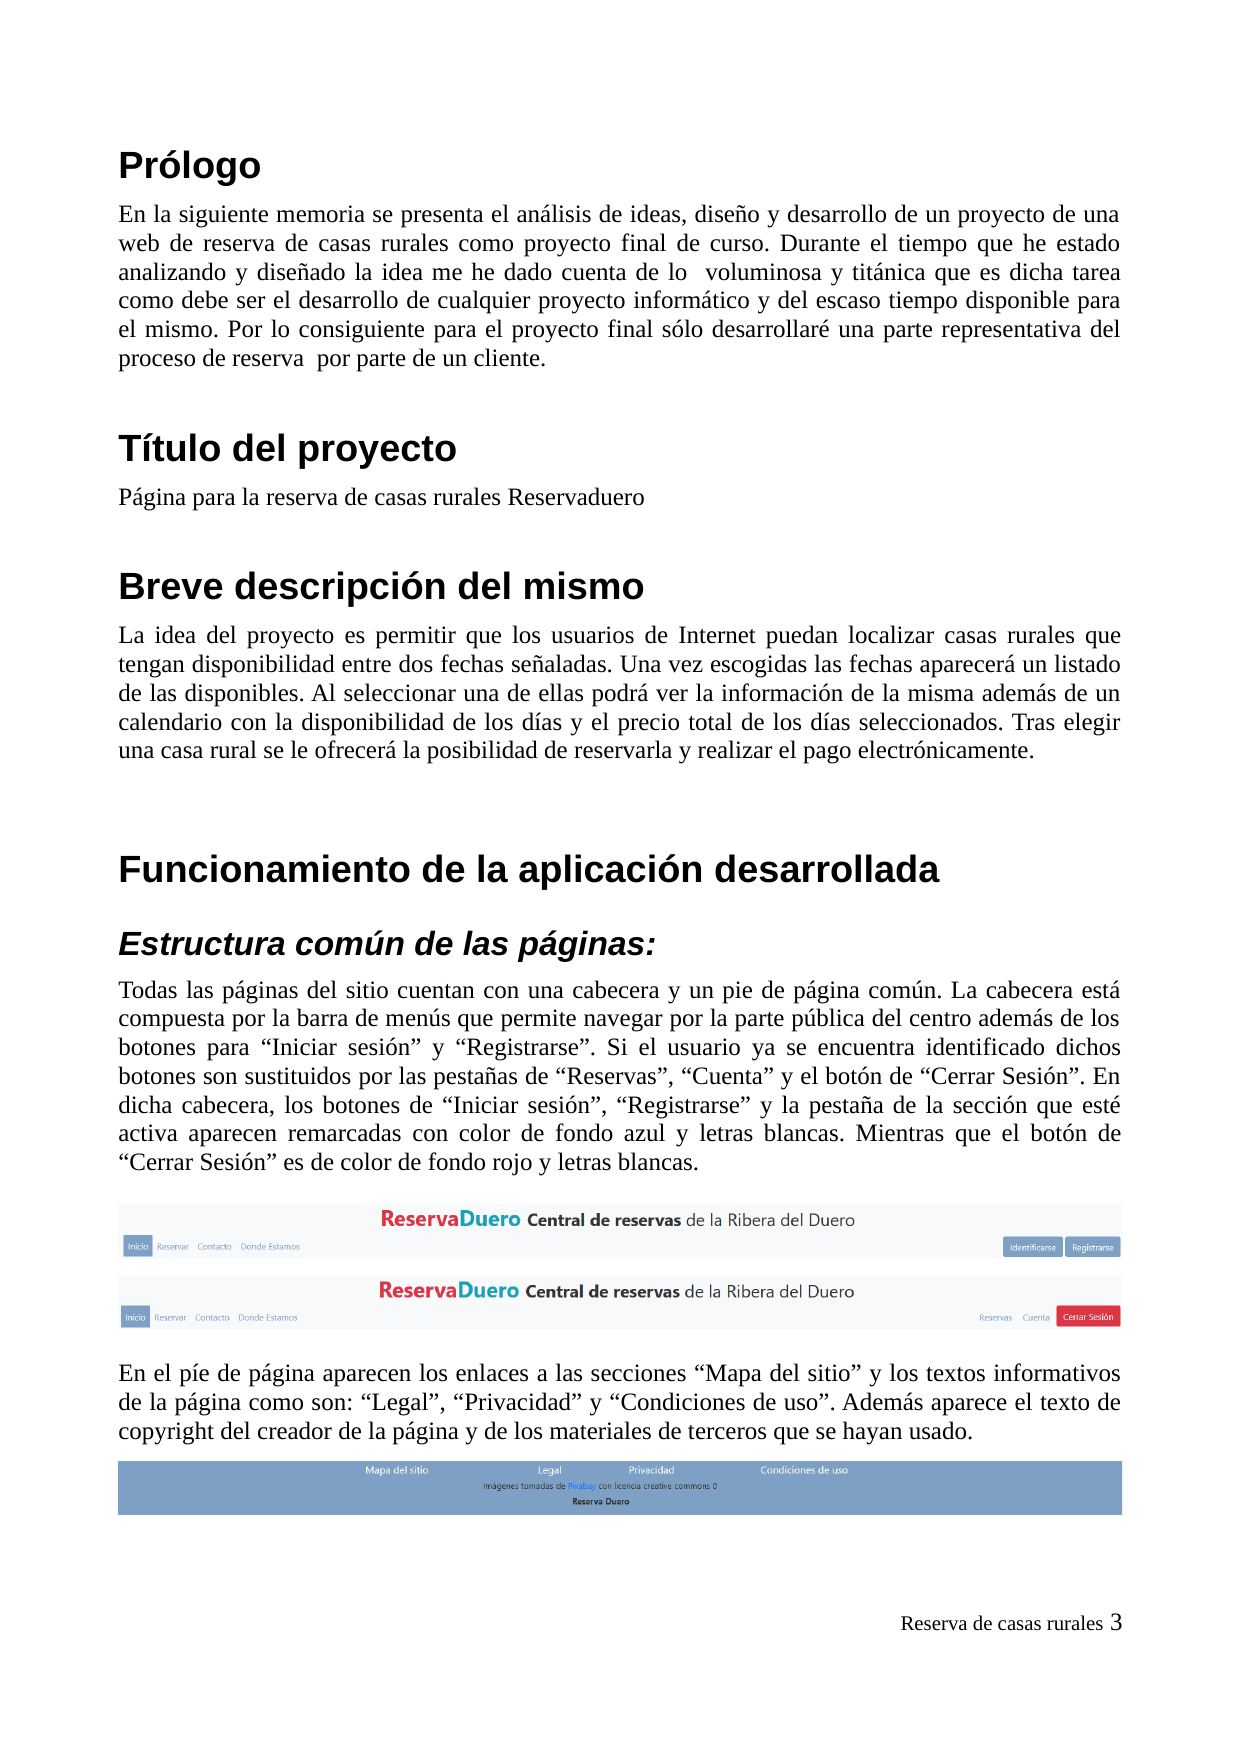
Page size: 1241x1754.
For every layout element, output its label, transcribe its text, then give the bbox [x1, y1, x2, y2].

subtitle Estructura común de las páginas: [118, 923, 1122, 962]
text La idea del proyecto es permitir que los usuarios de Internet puedan localizar casas rurales que tengan disponibilidad entre dos fechas señaladas. Una vez escogidas las fechas aparecerá un listado de las disponibles. Al seleccionar una de ellas podrá ver la información de la misma además de un calendario con la disponibilidad de los días y el precio total de los días seleccionados. Tras elegir una casa rural se le ofrecerá la posibilidad de reservarla y realizar el pago electrónicamente. [118, 620, 1122, 764]
picture [118, 1276, 1123, 1330]
text Todas las páginas del sitio cuentan con una cabecera y un pie de página común. La cabecera está compuesta por la barra de menús que permite navegar por la parte pública del centro además de los botones para “Iniciar sesión” y “Registrarse”. Si el usuario ya se encuentra identificado dichos botones son sustituidos por las pestañas de “Reservas”, “Cuenta” y el botón de “Cerrar Sesión”. En dicha cabecera, los botones de “Iniciar sesión”, “Registrarse” y la pestaña de la sección que esté activa aparecen remarcadas con color de fondo azul y letras blancas. Mientras que el botón de “Cerrar Sesión” es de color de fondo rojo y letras blancas. [118, 975, 1122, 1176]
text En el píe de página aparecen los enlaces a las secciones “Mapa del sitio” y los textos informativos de la página como son: “Legal”, “Privacidad” y “Condiciones de uso”. Además aparece el texto de copyright del creador de la página y de los materiales de terceros que se hayan usado. [118, 1358, 1122, 1444]
subtitle Prólogo [118, 143, 1122, 187]
text En la siguiente memoria se presenta el análisis de ideas, diseño y desarrollo de un proyecto de una web de reserva de casas rurales como proyecto final de curso. Durante el tiempo que he estado analizando y diseñado la idea me he dado cuenta de lo voluminosa y titánica que es dicha tarea como debe ser el desarrollo de cualquier proyecto informático y del escaso tiempo disponible para el mismo. Por lo consiguiente para el proyecto final sólo desarrollaré una parte representativa del proceso de reserva por parte de un cliente. [118, 199, 1122, 372]
subtitle Título del proyecto [118, 426, 1122, 469]
text Página para la reserva de casas rurales Reservaduero [118, 482, 1122, 510]
subtitle Funcionamiento de la aplicación desarrollada [118, 847, 1122, 890]
picture [118, 1204, 1123, 1259]
picture [118, 1461, 1123, 1515]
subtitle Breve descripción del mismo [118, 564, 1122, 608]
